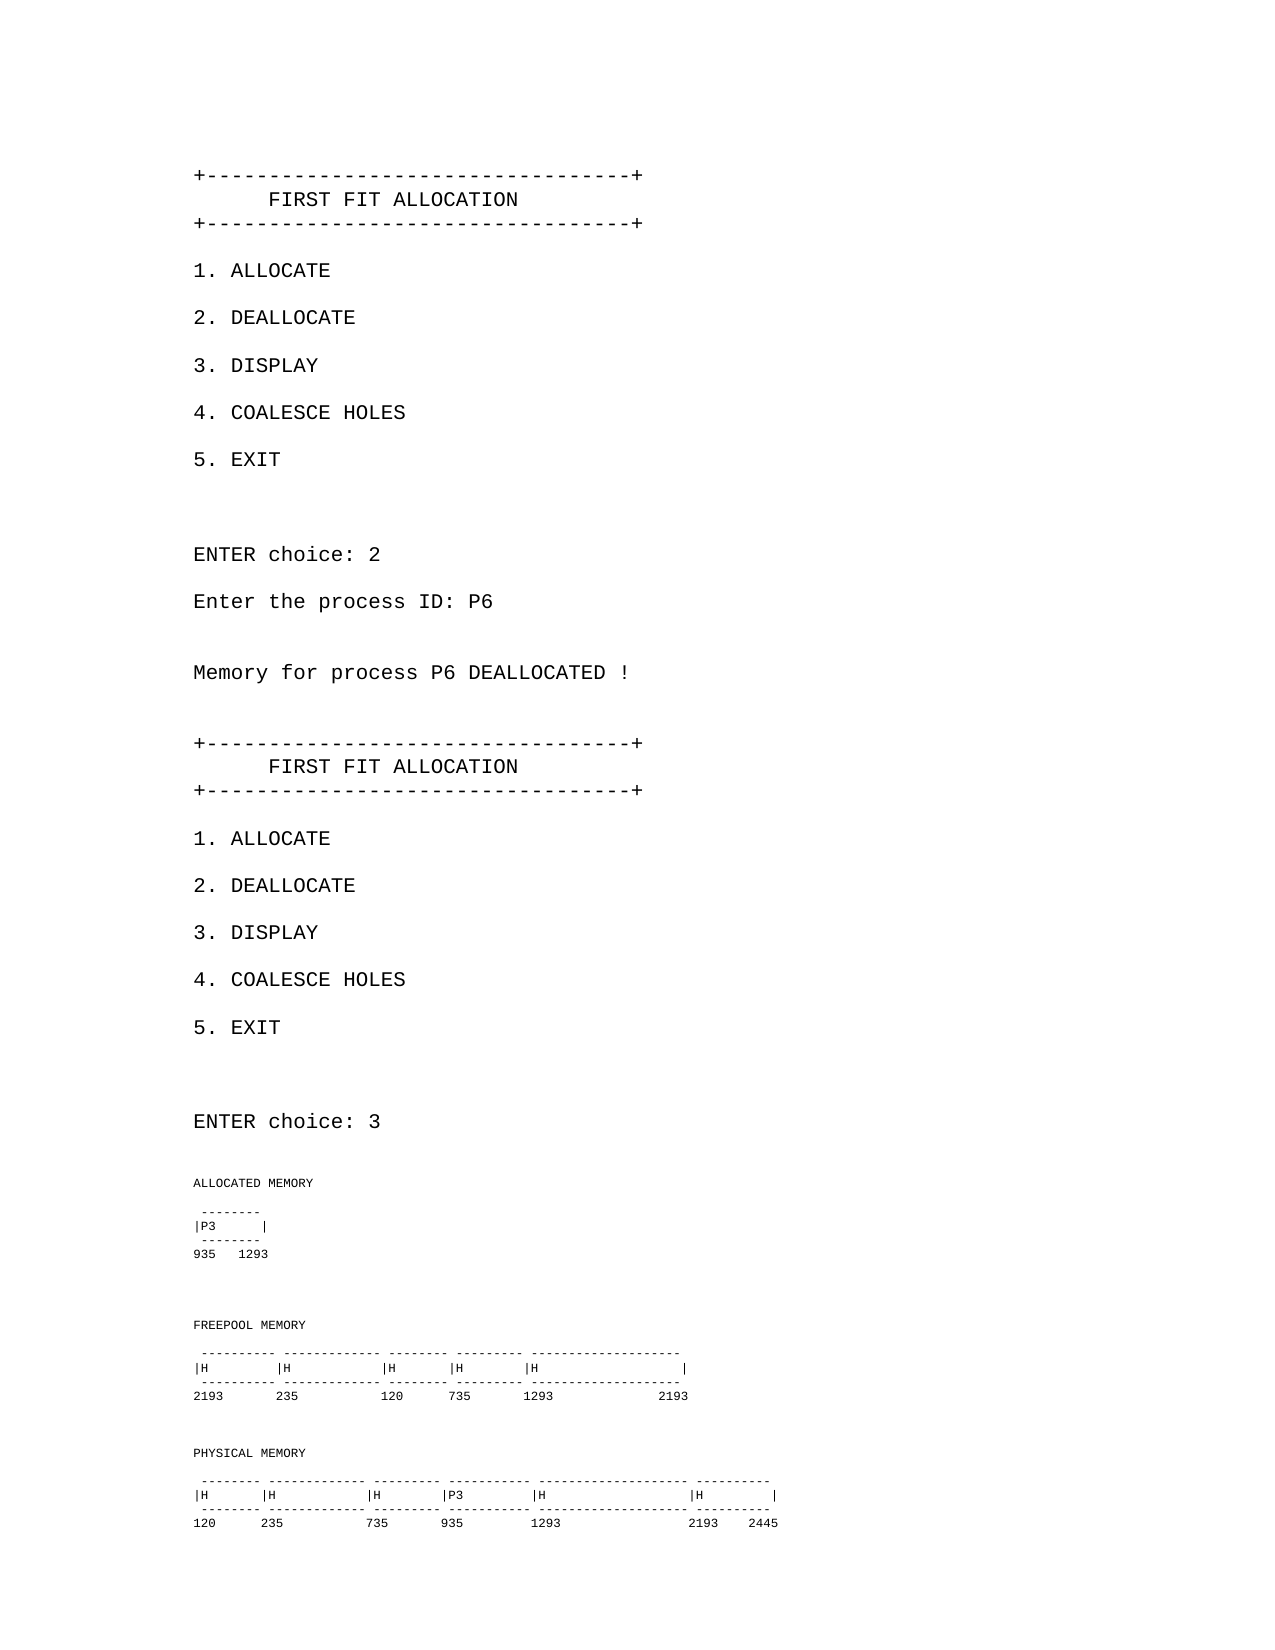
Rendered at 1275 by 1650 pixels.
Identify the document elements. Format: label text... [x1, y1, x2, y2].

text ENTER choice: 3 [118, 1111, 1157, 1135]
text 935 1293 [118, 1248, 1157, 1262]
text 1. ALLOCATE [118, 260, 1157, 284]
text +----------------------------------+ [118, 165, 1157, 189]
text FIRST FIT ALLOCATION [118, 189, 1157, 213]
text -------- [118, 1234, 1157, 1248]
text +----------------------------------+ [118, 733, 1157, 757]
text |H |H |H |P3 |H |H | [118, 1489, 1157, 1503]
text Memory for process P6 DEALLOCATED ! [118, 662, 1157, 686]
text 3. DISPLAY [118, 922, 1157, 946]
text 1. ALLOCATE [118, 827, 1157, 851]
text PHYSICAL MEMORY [118, 1447, 1157, 1461]
text 5. EXIT [118, 1017, 1157, 1040]
text FREEPOOL MEMORY [118, 1319, 1157, 1333]
text +----------------------------------+ [118, 780, 1157, 804]
text -------- ------------- --------- ----------- -------------------- ---------- [118, 1503, 1157, 1517]
text |H |H |H |H |H | [118, 1362, 1157, 1376]
text 5. EXIT [118, 449, 1157, 473]
text 3. DISPLAY [118, 354, 1157, 378]
text ---------- ------------- -------- --------- -------------------- [118, 1376, 1157, 1390]
text 4. COALESCE HOLES [118, 969, 1157, 993]
text FIRST FIT ALLOCATION [118, 757, 1157, 780]
text ENTER choice: 2 [118, 544, 1157, 567]
text ALLOCATED MEMORY [118, 1177, 1157, 1192]
text -------- ------------- --------- ----------- -------------------- ---------- [118, 1475, 1157, 1489]
text 120 235 735 935 1293 2193 2445 [118, 1517, 1157, 1532]
text ---------- ------------- -------- --------- -------------------- [118, 1347, 1157, 1362]
text Enter the process ID: P6 [118, 591, 1157, 615]
text 2. DEALLOCATE [118, 875, 1157, 898]
text 2193 235 120 735 1293 2193 [118, 1390, 1157, 1404]
text 4. COALESCE HOLES [118, 402, 1157, 426]
text +----------------------------------+ [118, 213, 1157, 236]
text -------- [118, 1206, 1157, 1220]
text 2. DEALLOCATE [118, 307, 1157, 331]
text |P3 | [118, 1220, 1157, 1234]
